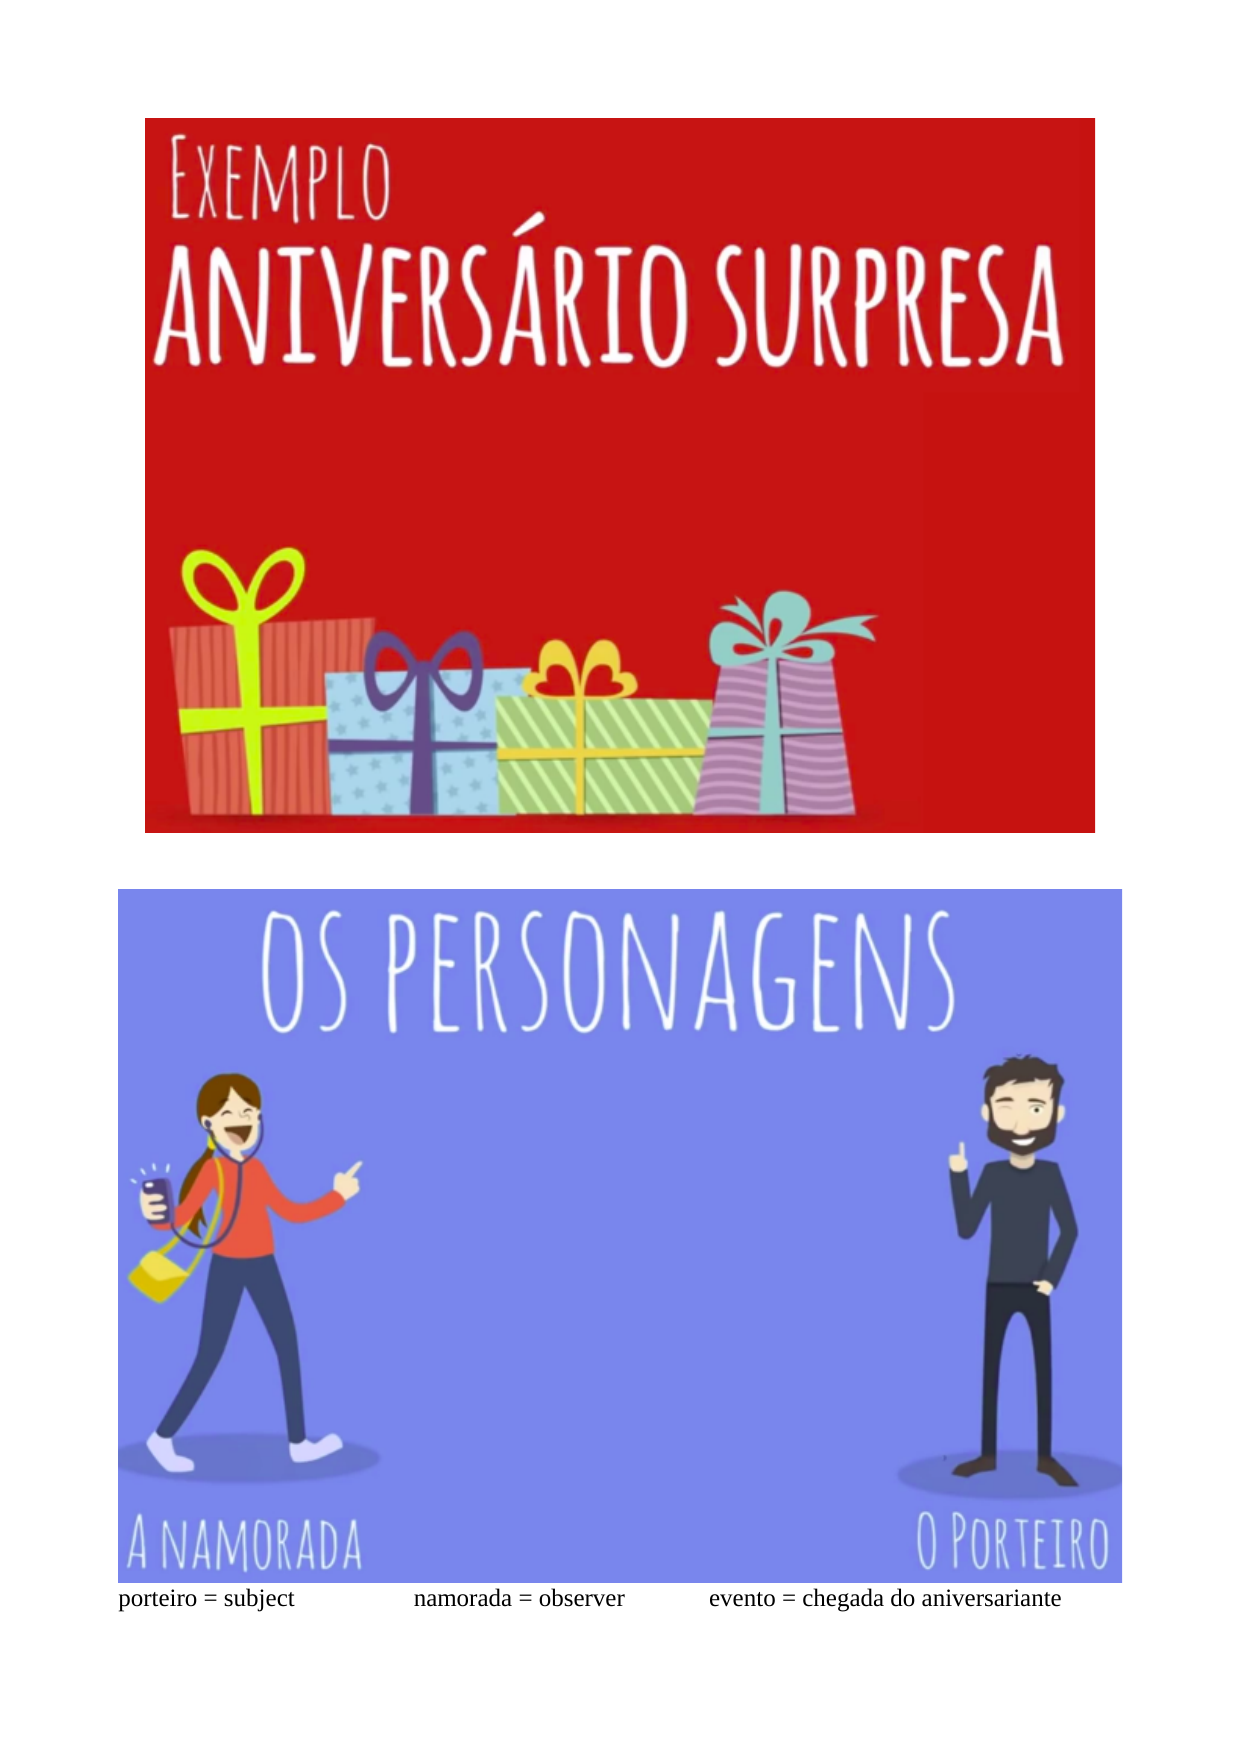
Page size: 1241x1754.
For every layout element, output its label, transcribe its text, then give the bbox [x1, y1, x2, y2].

picture [145, 118, 1096, 833]
picture [118, 889, 1123, 1583]
text porteiro = subject namorada = observer evento = chegada do aniversariante [118, 1583, 1122, 1611]
